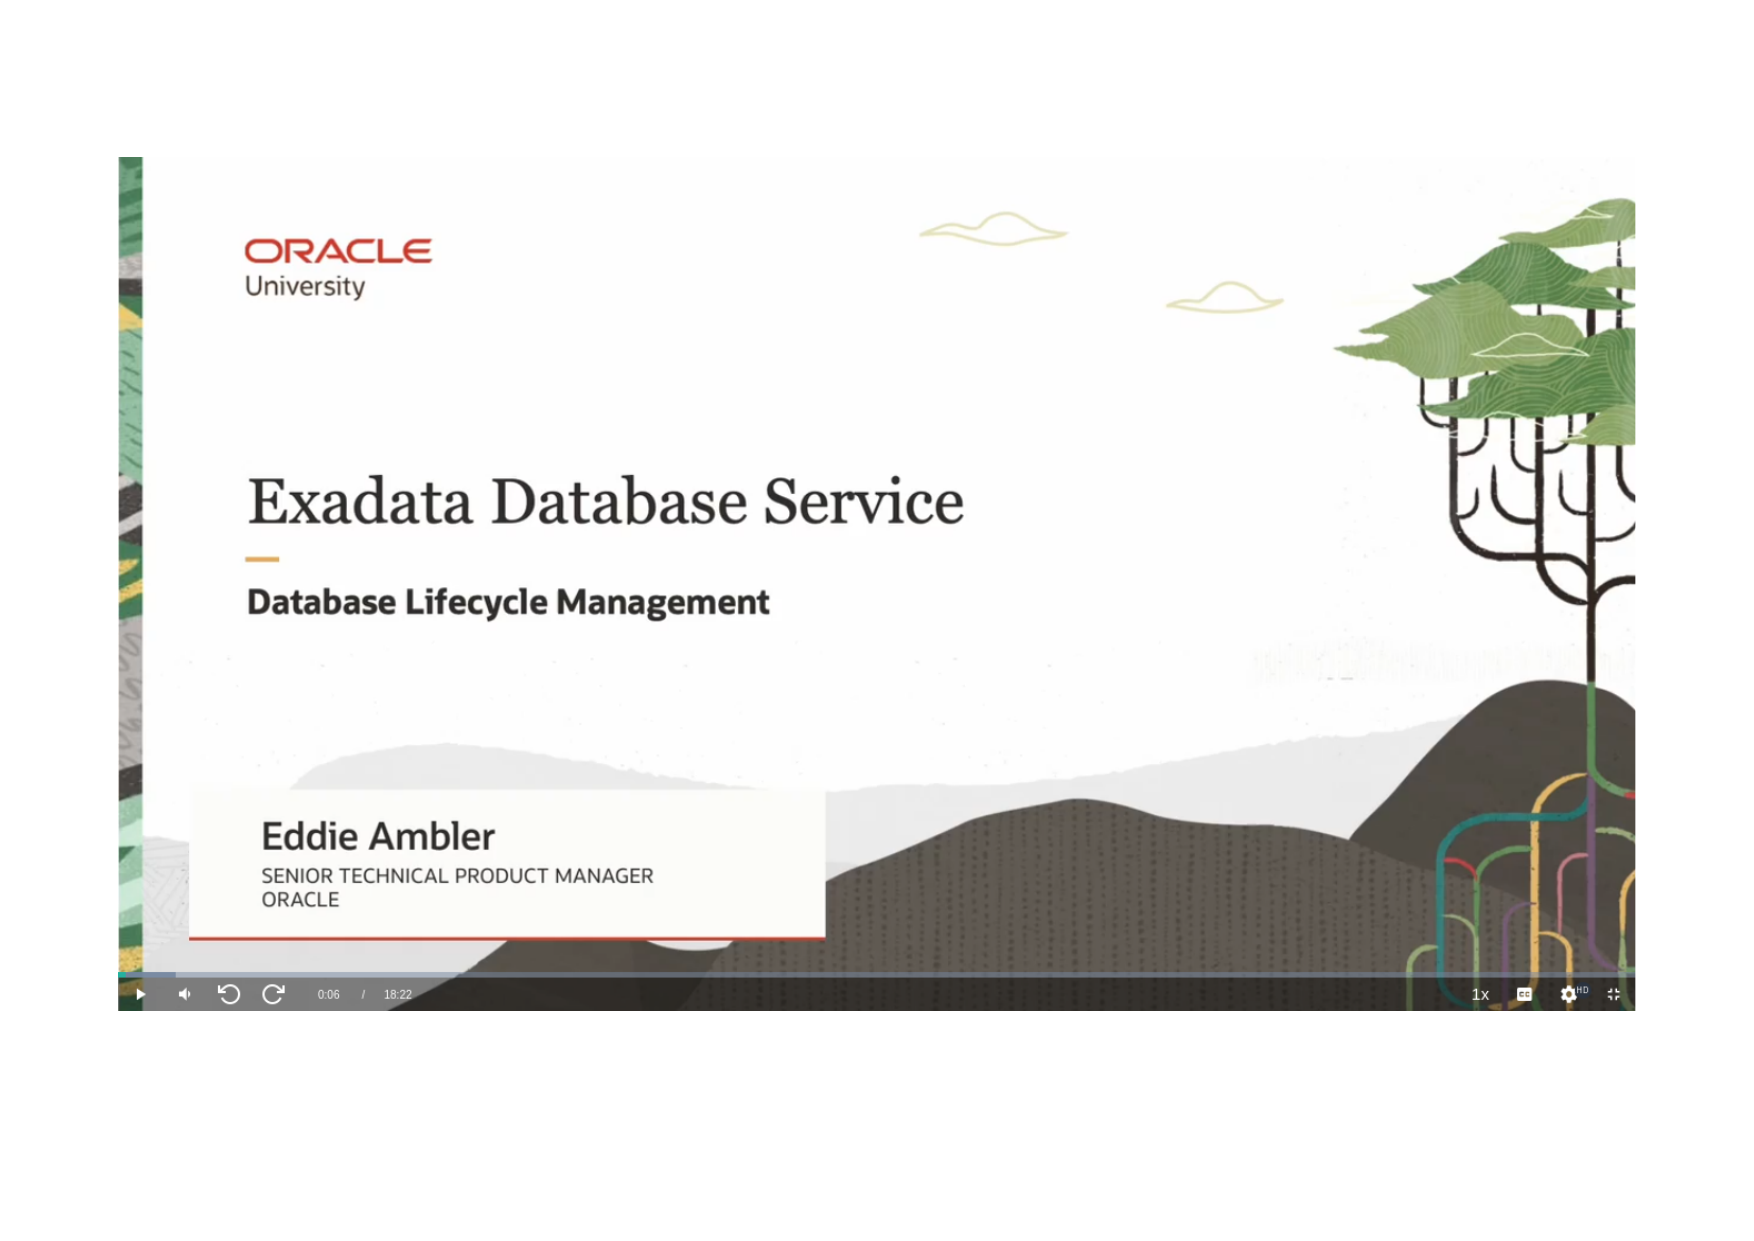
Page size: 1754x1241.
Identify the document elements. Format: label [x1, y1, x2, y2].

picture [118, 157, 1636, 1011]
